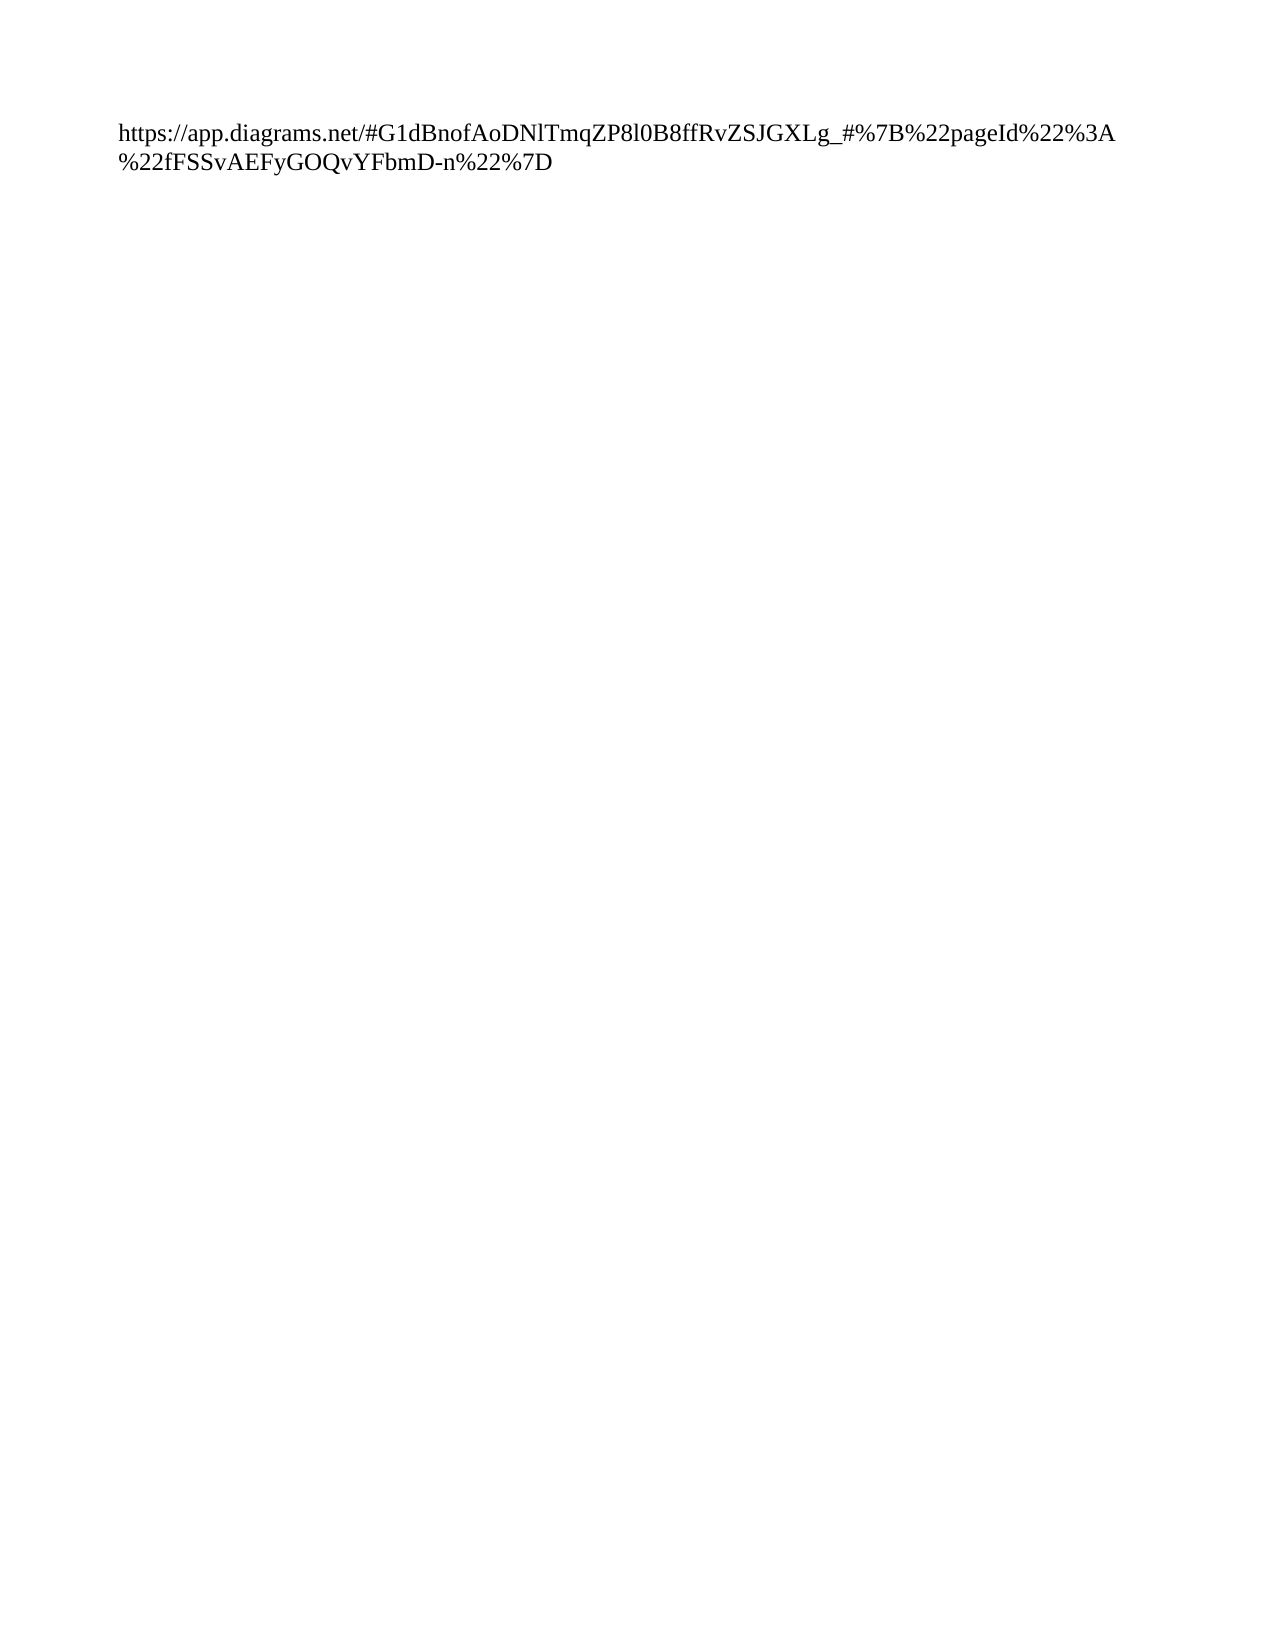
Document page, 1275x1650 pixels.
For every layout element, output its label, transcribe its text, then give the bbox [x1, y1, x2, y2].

text https://app.diagrams.net/#G1dBnofAoDNlTmqZP8l0B8ffRvZSJGXLg_#%7B%22pageId%22%3A%22fFSSvAEFyGOQvYFbmD-n%22%7D [118, 118, 1157, 176]
